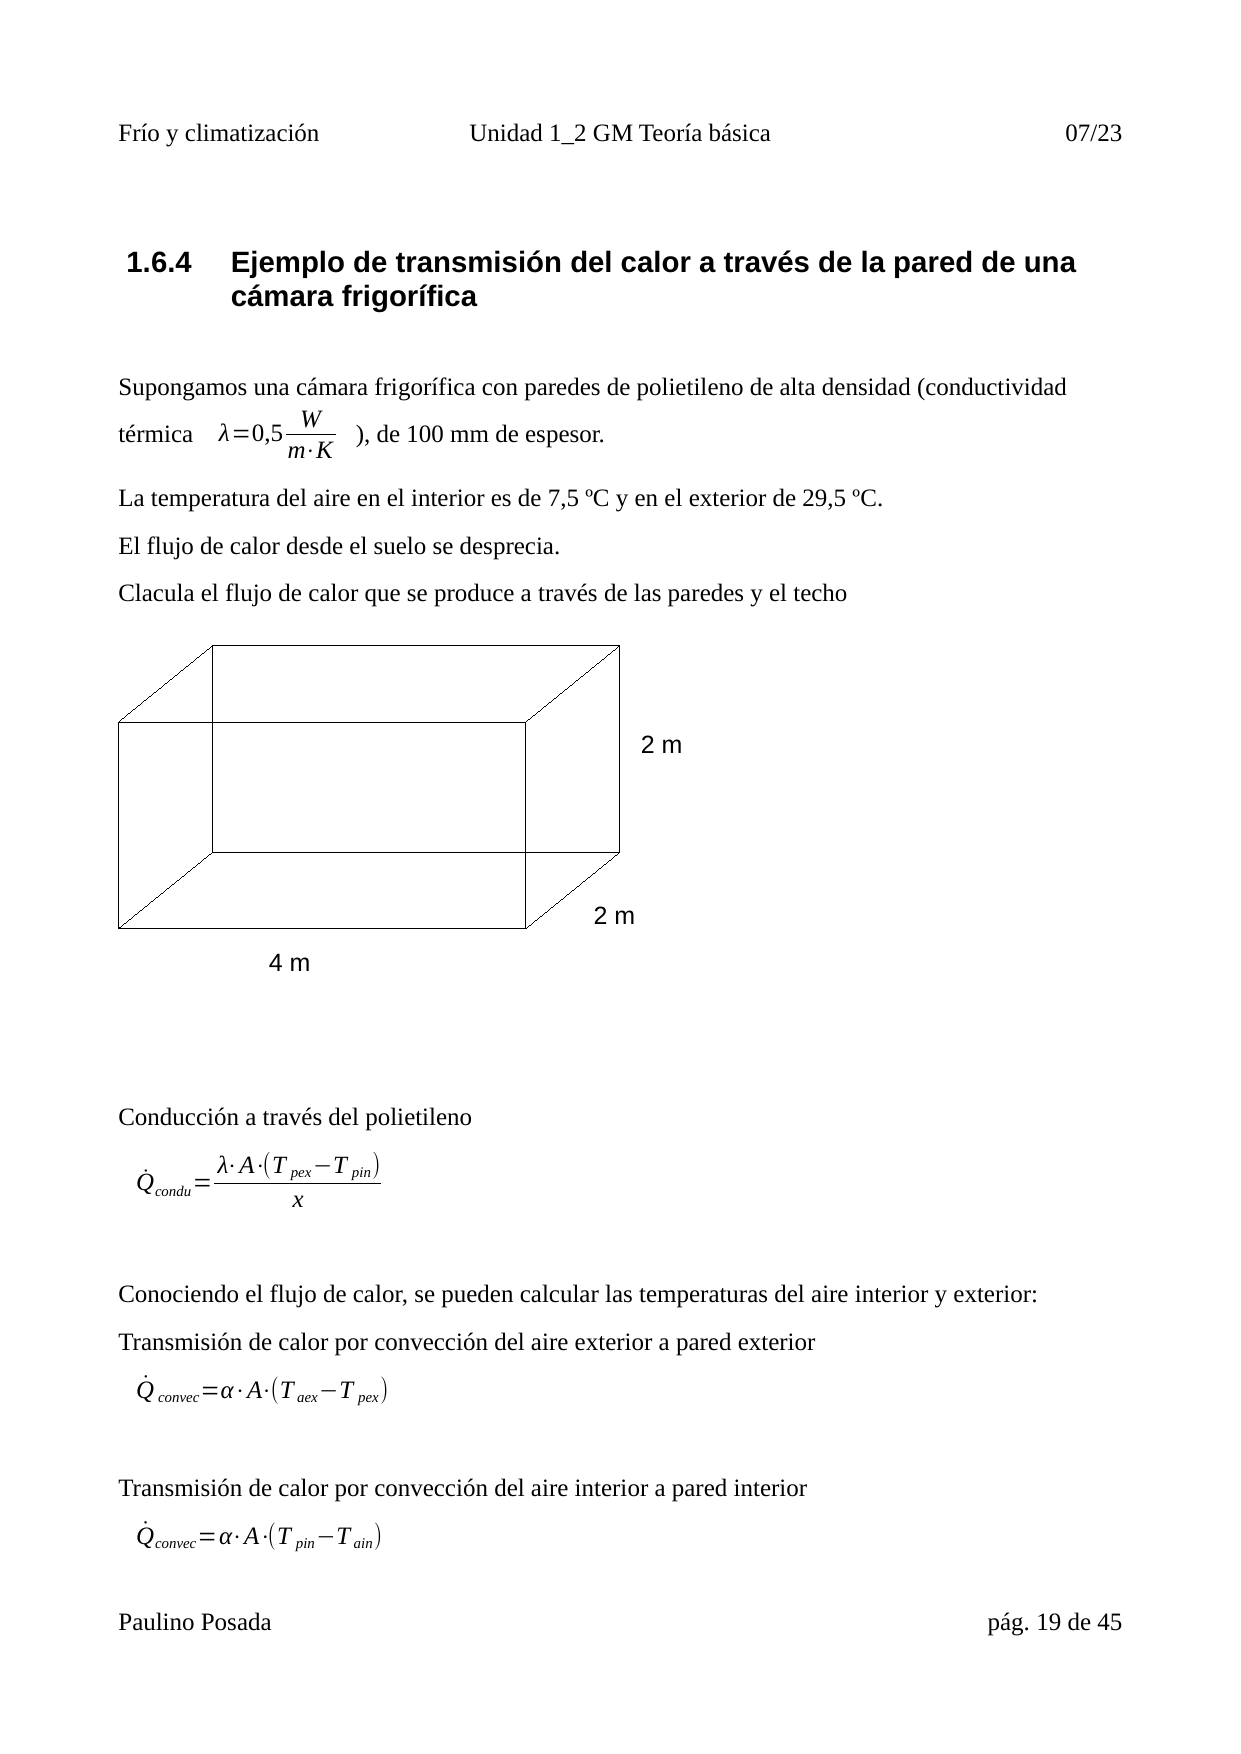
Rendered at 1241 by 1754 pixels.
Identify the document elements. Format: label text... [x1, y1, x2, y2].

text Transmisión de calor por convección del aire exterior a pared exterior [118, 1327, 1122, 1356]
text Transmisión de calor por convección del aire interior a pared interior [118, 1473, 1122, 1502]
text El flujo de calor desde el suelo se desprecia. [118, 531, 1122, 559]
text Conducción a través del polietileno [118, 1102, 1122, 1131]
text Clacula el flujo de calor que se produce a través de las paredes y el techo [118, 578, 1122, 607]
subtitle Ejemplo de transmisión del calor a través de la pared de una cámara frigorífica [118, 245, 1122, 312]
text Supongamos una cámara frigorífica con paredes de polietileno de alta densidad (conductividad térmica ), de 100 mm de espesor. [118, 372, 1122, 464]
text Conociendo el flujo de calor, se pueden calcular las temperaturas del aire interior y exterior: [118, 1279, 1122, 1308]
text La temperatura del aire en el interior es de 7,5 ºC y en el exterior de 29,5 ºC. [118, 483, 1122, 512]
